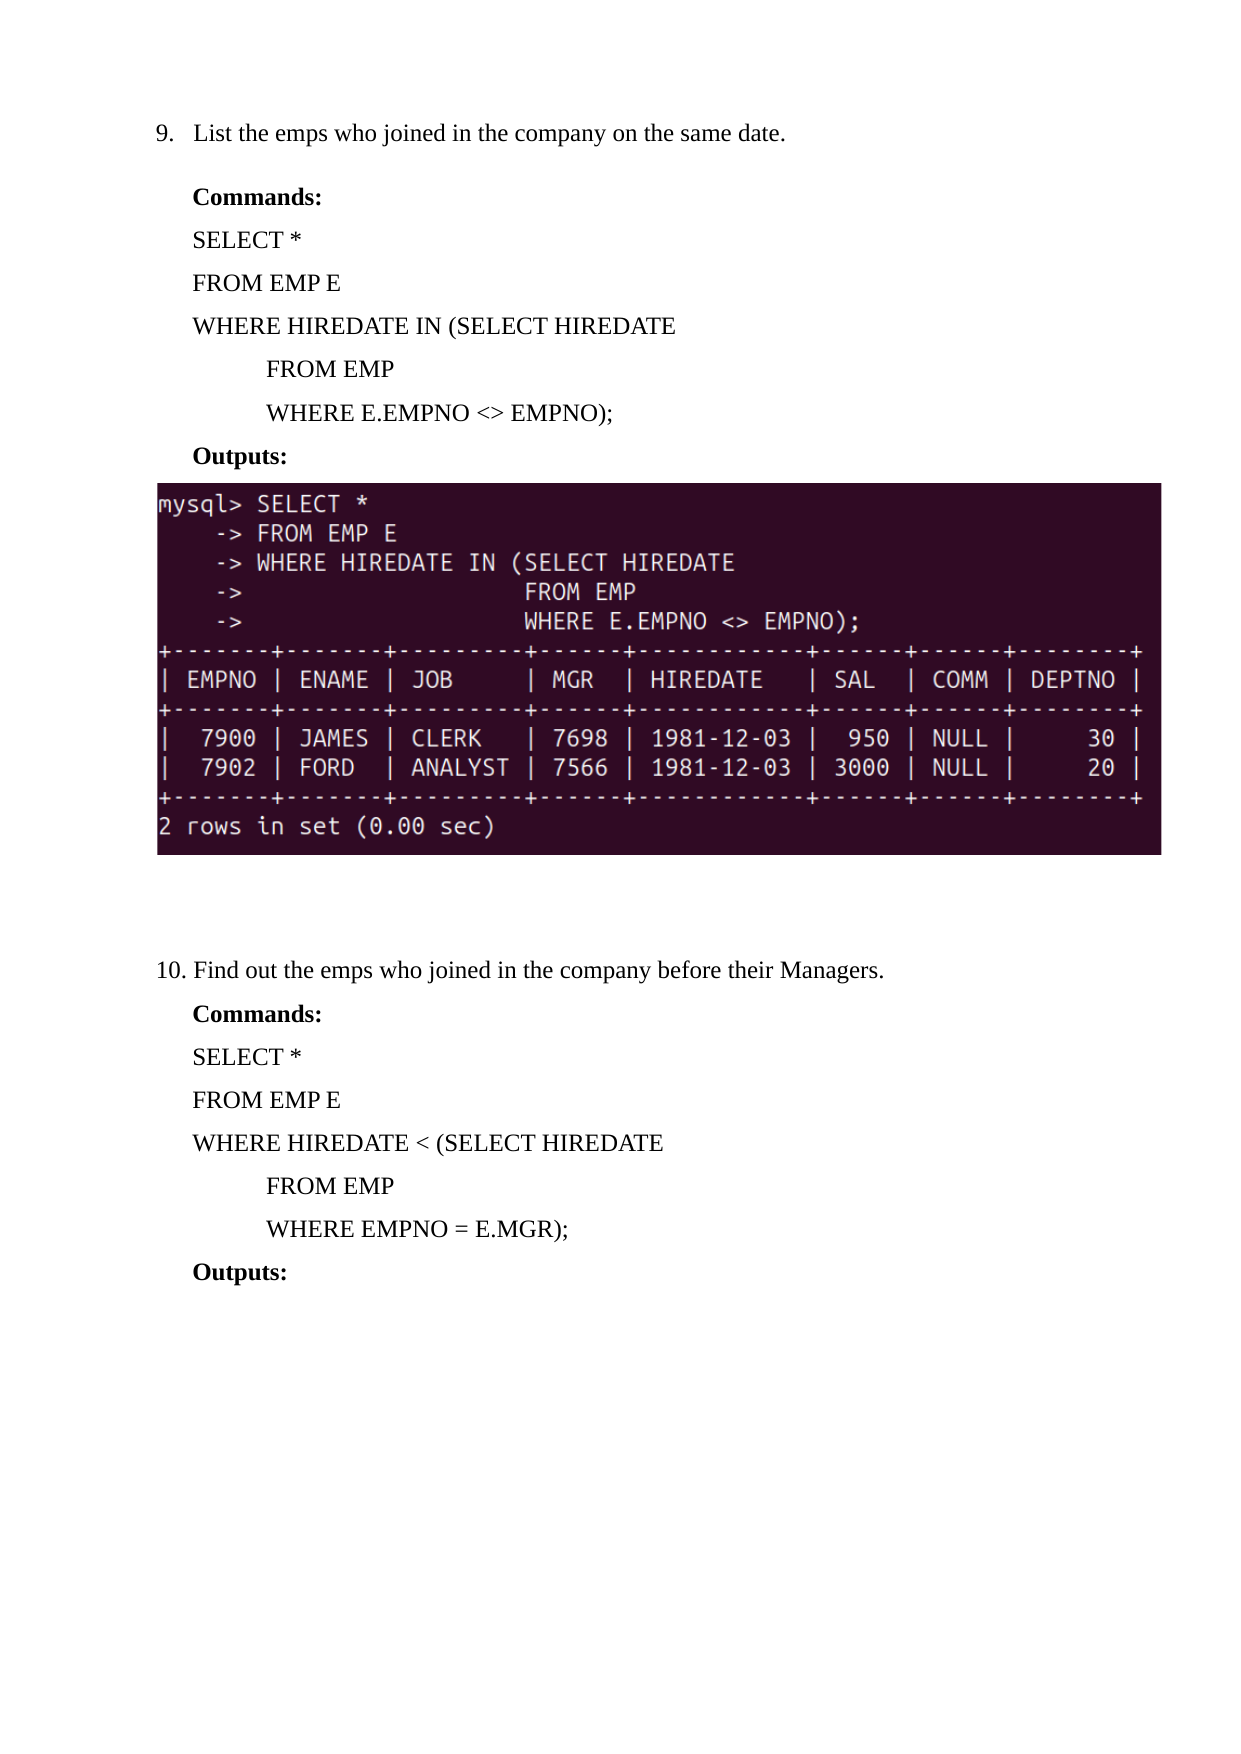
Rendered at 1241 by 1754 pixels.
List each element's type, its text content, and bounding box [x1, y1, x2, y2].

list List the emps who joined in the company on the same date. [156, 118, 1122, 147]
text WHERE EMPNO = E.MGR); [118, 1214, 1122, 1243]
text Outputs: [118, 441, 1122, 469]
text SELECT * [118, 225, 1122, 254]
text WHERE E.EMPNO <> EMPNO); [118, 398, 1122, 426]
text FROM EMP E [118, 268, 1122, 297]
text FROM EMP E [118, 1085, 1122, 1114]
text Commands: [118, 999, 1122, 1027]
text FROM EMP [118, 354, 1122, 383]
text Outputs: [118, 1257, 1122, 1286]
text SELECT * [118, 1042, 1122, 1071]
picture [157, 483, 1162, 855]
text Commands: [118, 182, 1122, 211]
text WHERE HIREDATE < (SELECT HIREDATE [118, 1128, 1122, 1157]
list Find out the emps who joined in the company before their Managers. [156, 956, 1122, 984]
text FROM EMP [118, 1171, 1122, 1200]
text WHERE HIREDATE IN (SELECT HIREDATE [118, 311, 1122, 340]
